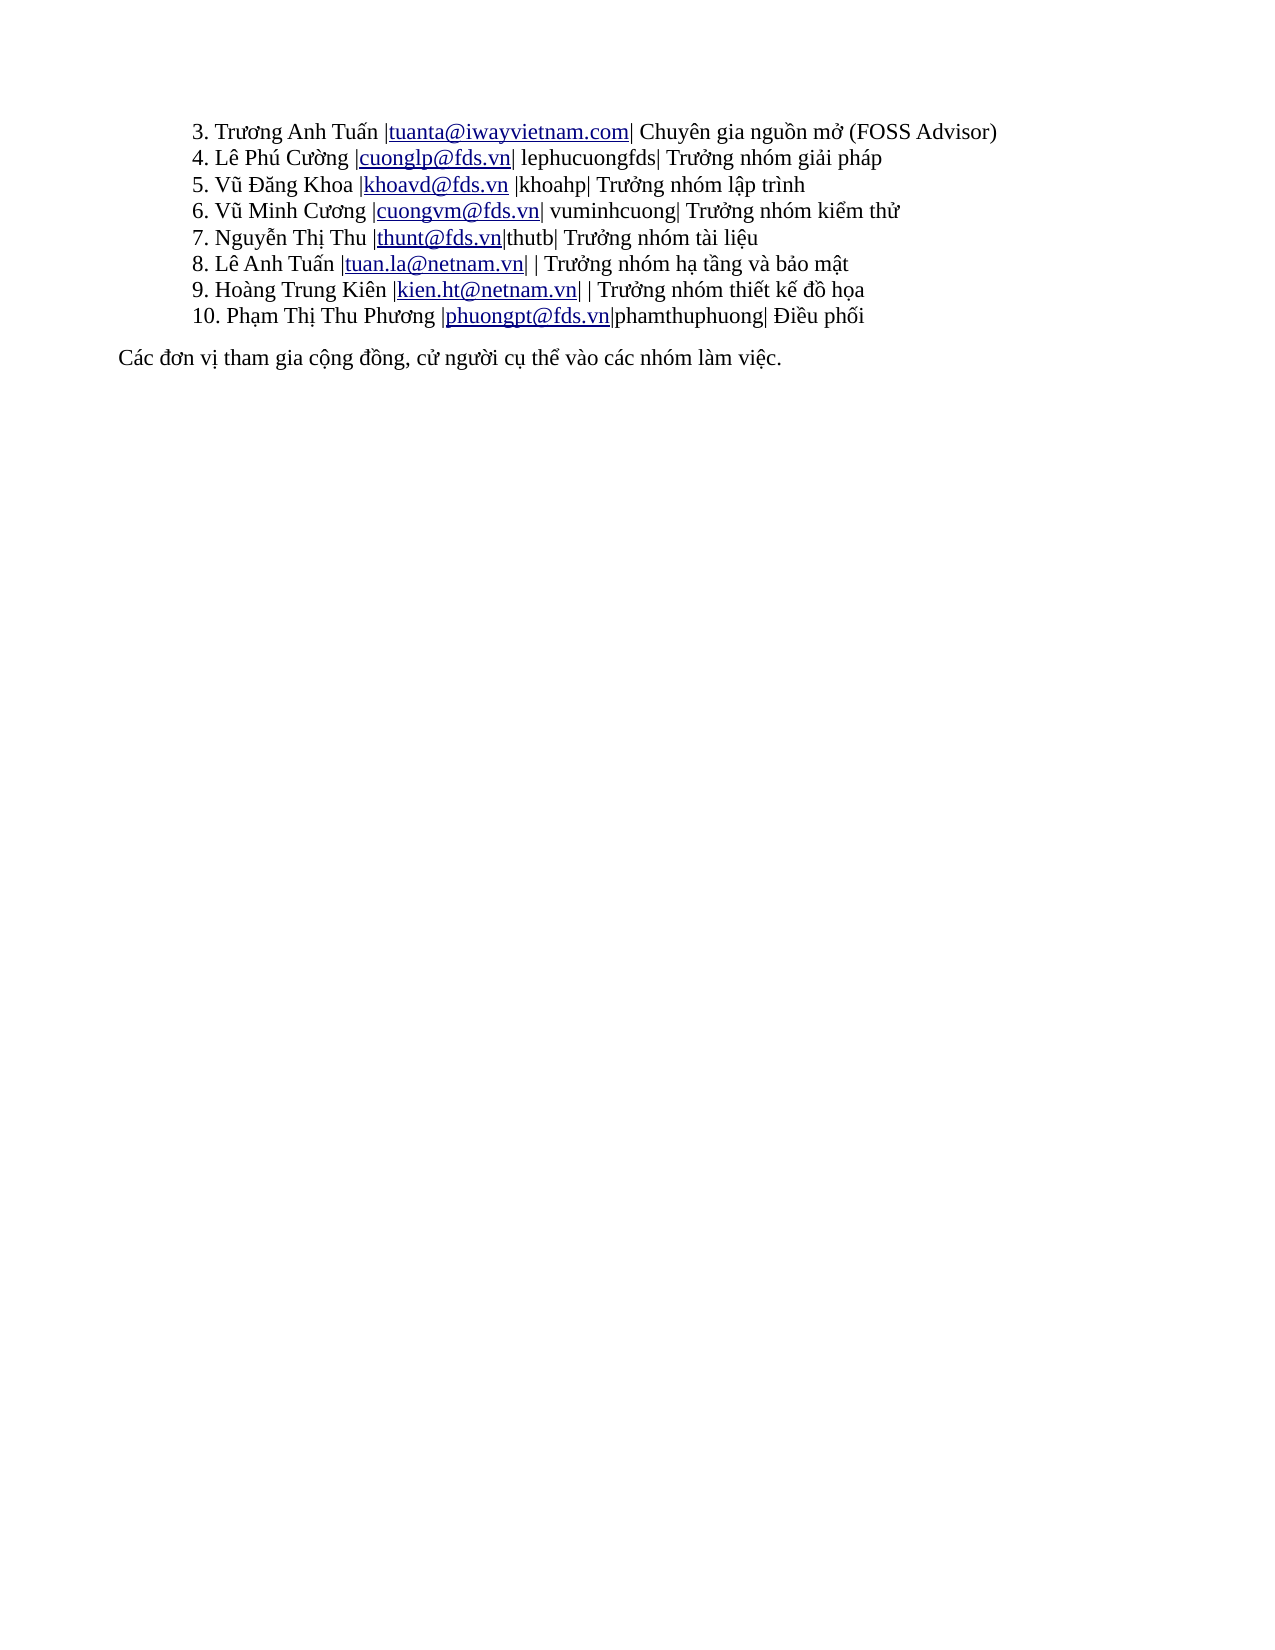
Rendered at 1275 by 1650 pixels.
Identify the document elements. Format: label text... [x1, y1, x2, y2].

list 7. Nguyễn Thị Thu |thunt@fds.vn|thutb| Trưởng nhóm tài liệu [162, 223, 1157, 250]
text Các đơn vị tham gia cộng đồng, cử người cụ thể vào các nhóm làm việc. [118, 343, 1157, 370]
list 5. Vũ Đăng Khoa |khoavd@fds.vn |khoahp| Trưởng nhóm lập trình [162, 171, 1157, 197]
list 9. Hoàng Trung Kiên |kien.ht@netnam.vn| | Trưởng nhóm thiết kế đồ họa [162, 276, 1157, 303]
list 6. Vũ Minh Cương |cuongvm@fds.vn| vuminhcuong| Trưởng nhóm kiểm thử [162, 197, 1157, 223]
list 10. Phạm Thị Thu Phương |phuongpt@fds.vn|phamthuphuong| Điều phối [162, 303, 1157, 329]
list 8. Lê Anh Tuấn |tuan.la@netnam.vn| | Trưởng nhóm hạ tầng và bảo mật [162, 250, 1157, 276]
list 4. Lê Phú Cường |cuonglp@fds.vn| lephucuongfds| Trưởng nhóm giải pháp [162, 144, 1157, 171]
list 3. Trương Anh Tuấn |tuanta@iwayvietnam.com| Chuyên gia nguồn mở (FOSS Advisor) [162, 118, 1157, 144]
